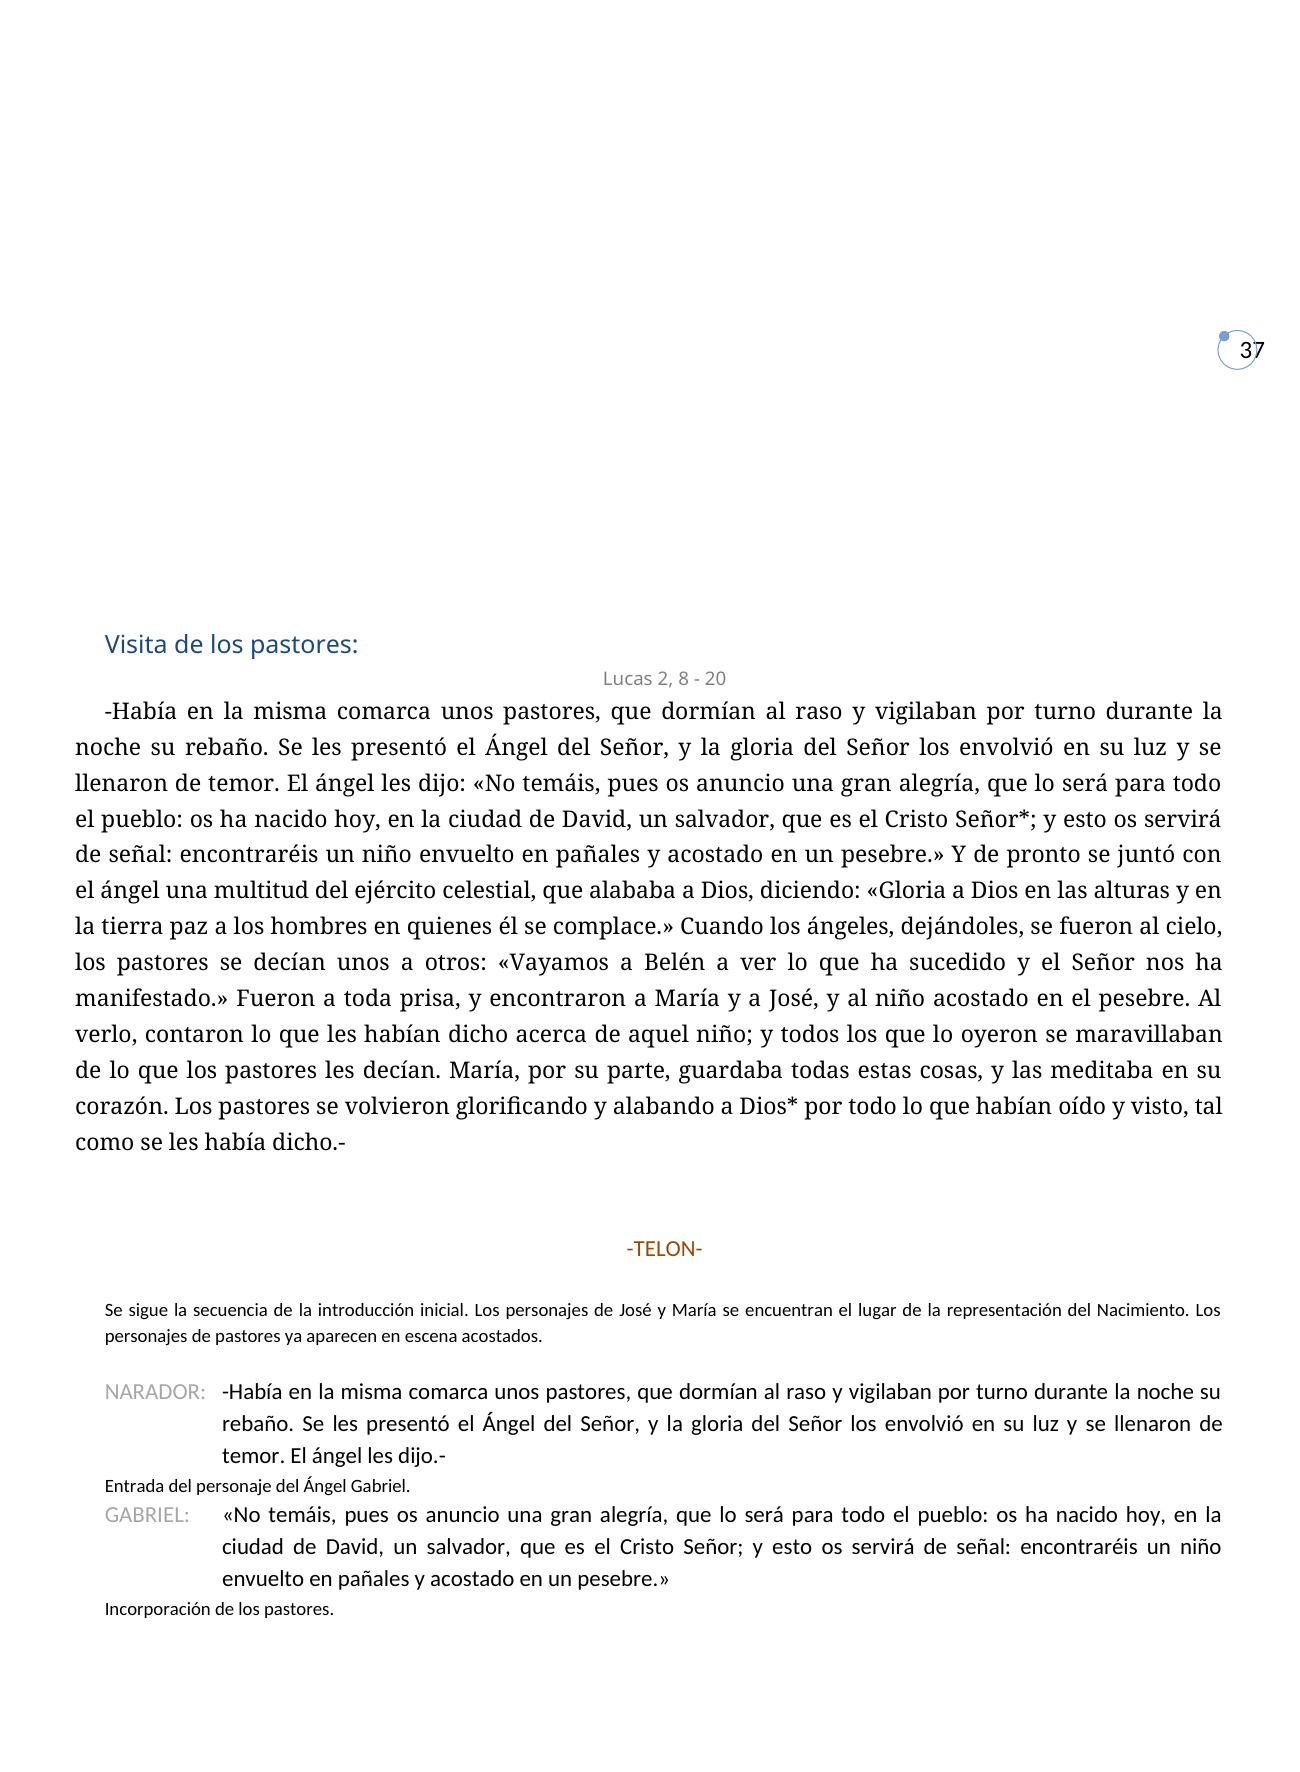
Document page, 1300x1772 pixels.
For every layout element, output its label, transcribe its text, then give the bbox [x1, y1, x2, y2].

text Visita de los pastores: [75, 626, 1224, 660]
text NARADOR: -Había en la misma comarca unos pastores, que dormían al raso y vigilaban por turno durante la noche su rebaño. Se les presentó el Ángel del Señor, y la gloria del Señor los envolvió en su luz y se llenaron de temor. El ángel les dijo.- [104, 1377, 1224, 1469]
text Entrada del personaje del Ángel Gabriel. [104, 1474, 1224, 1497]
text Incorporación de los pastores. [104, 1597, 1224, 1619]
text -Había en la misma comarca unos pastores, que dormían al raso y vigilaban por turno durante la noche su rebaño. Se les presentó el Ángel del Señor, y la gloria del Señor los envolvió en su luz y se llenaron de temor. El ángel les dijo: «No temáis, pues os anuncio una gran alegría, que lo será para todo el pueblo: os ha nacido hoy, en la ciudad de David, un salvador, que es el Cristo Señor*; y esto os servirá de señal: encontraréis un niño envuelto en pañales y acostado en un pesebre.» Y de pronto se juntó con el ángel una multitud del ejército celestial, que alababa a Dios, diciendo: «Gloria a Dios en las alturas y en la tierra paz a los hombres en quienes él se complace.» Cuando los ángeles, dejándoles, se fueron al cielo, los pastores se decían unos a otros: «Vayamos a Belén a ver lo que ha sucedido y el Señor nos ha manifestado.» Fueron a toda prisa, y encontraron a María y a José, y al niño acostado en el pesebre. Al verlo, contaron lo que les habían dicho acerca de aquel niño; y todos los que lo oyeron se maravillaban de lo que los pastores les decían. María, por su parte, guardaba todas estas cosas, y las meditaba en su corazón. Los pastores se volvieron glorificando y alabando a Dios* por todo lo que habían oído y visto, tal como se les había dicho.- [75, 695, 1224, 1157]
text Se sigue la secuencia de la introducción inicial. Los personajes de José y María se encuentran el lugar de la representación del Nacimiento. Los personajes de pastores ya aparecen en escena acostados. [104, 1298, 1224, 1347]
text -TELON- [104, 1234, 1224, 1262]
text Lucas 2, 8 - 20 [104, 665, 1224, 691]
text GABRIEL: «No temáis, pues os anuncio una gran alegría, que lo será para todo el pueblo: os ha nacido hoy, en la ciudad de David, un salvador, que es el Cristo Señor; y esto os servirá de señal: encontraréis un niño envuelto en pañales y acostado en un pesebre.» [104, 1500, 1224, 1592]
